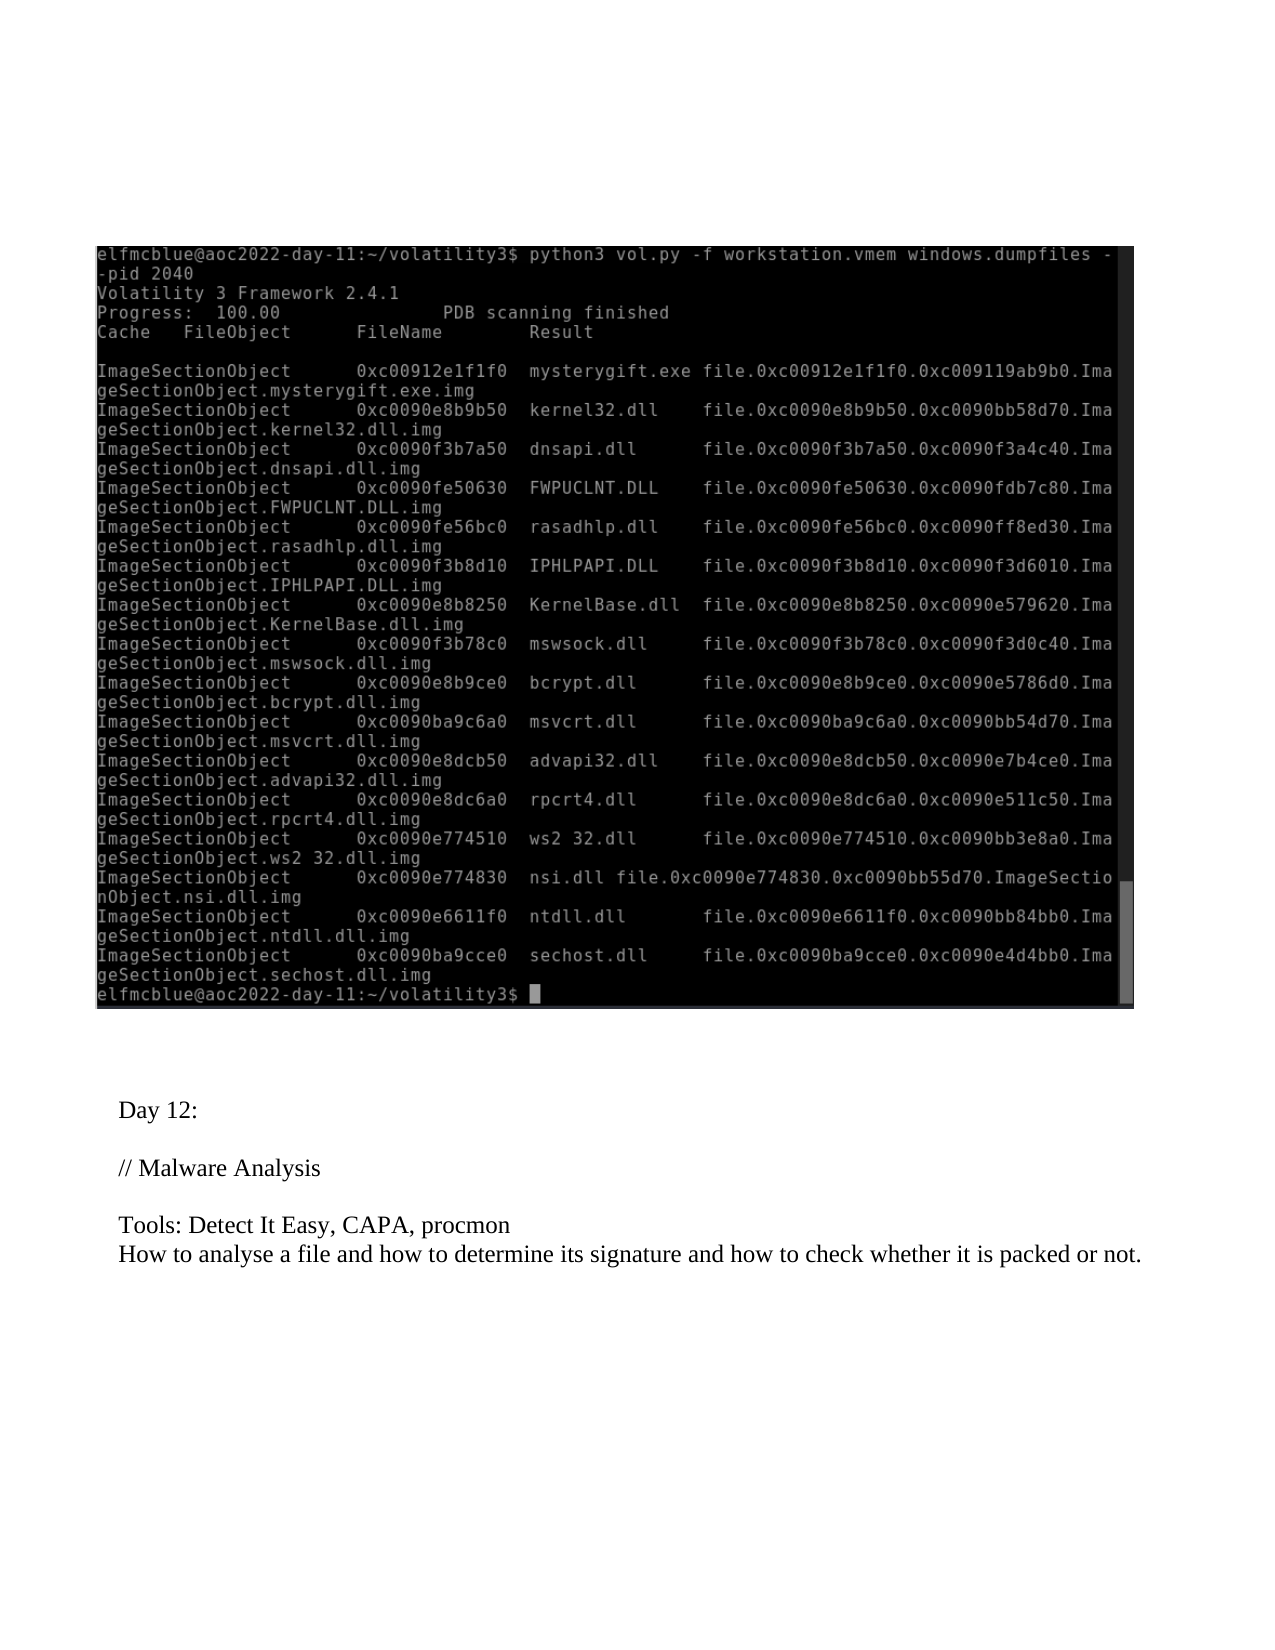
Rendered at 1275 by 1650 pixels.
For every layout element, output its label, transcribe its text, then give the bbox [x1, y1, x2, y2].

picture [95, 246, 1134, 1009]
text Tools: Detect It Easy, CAPA, procmon [118, 1210, 1157, 1239]
text Day 12: [118, 1095, 1157, 1124]
text How to analyse a file and how to determine its signature and how to check whether it is packed or not. [118, 1239, 1157, 1268]
text // Malware Analysis [118, 1153, 1157, 1182]
